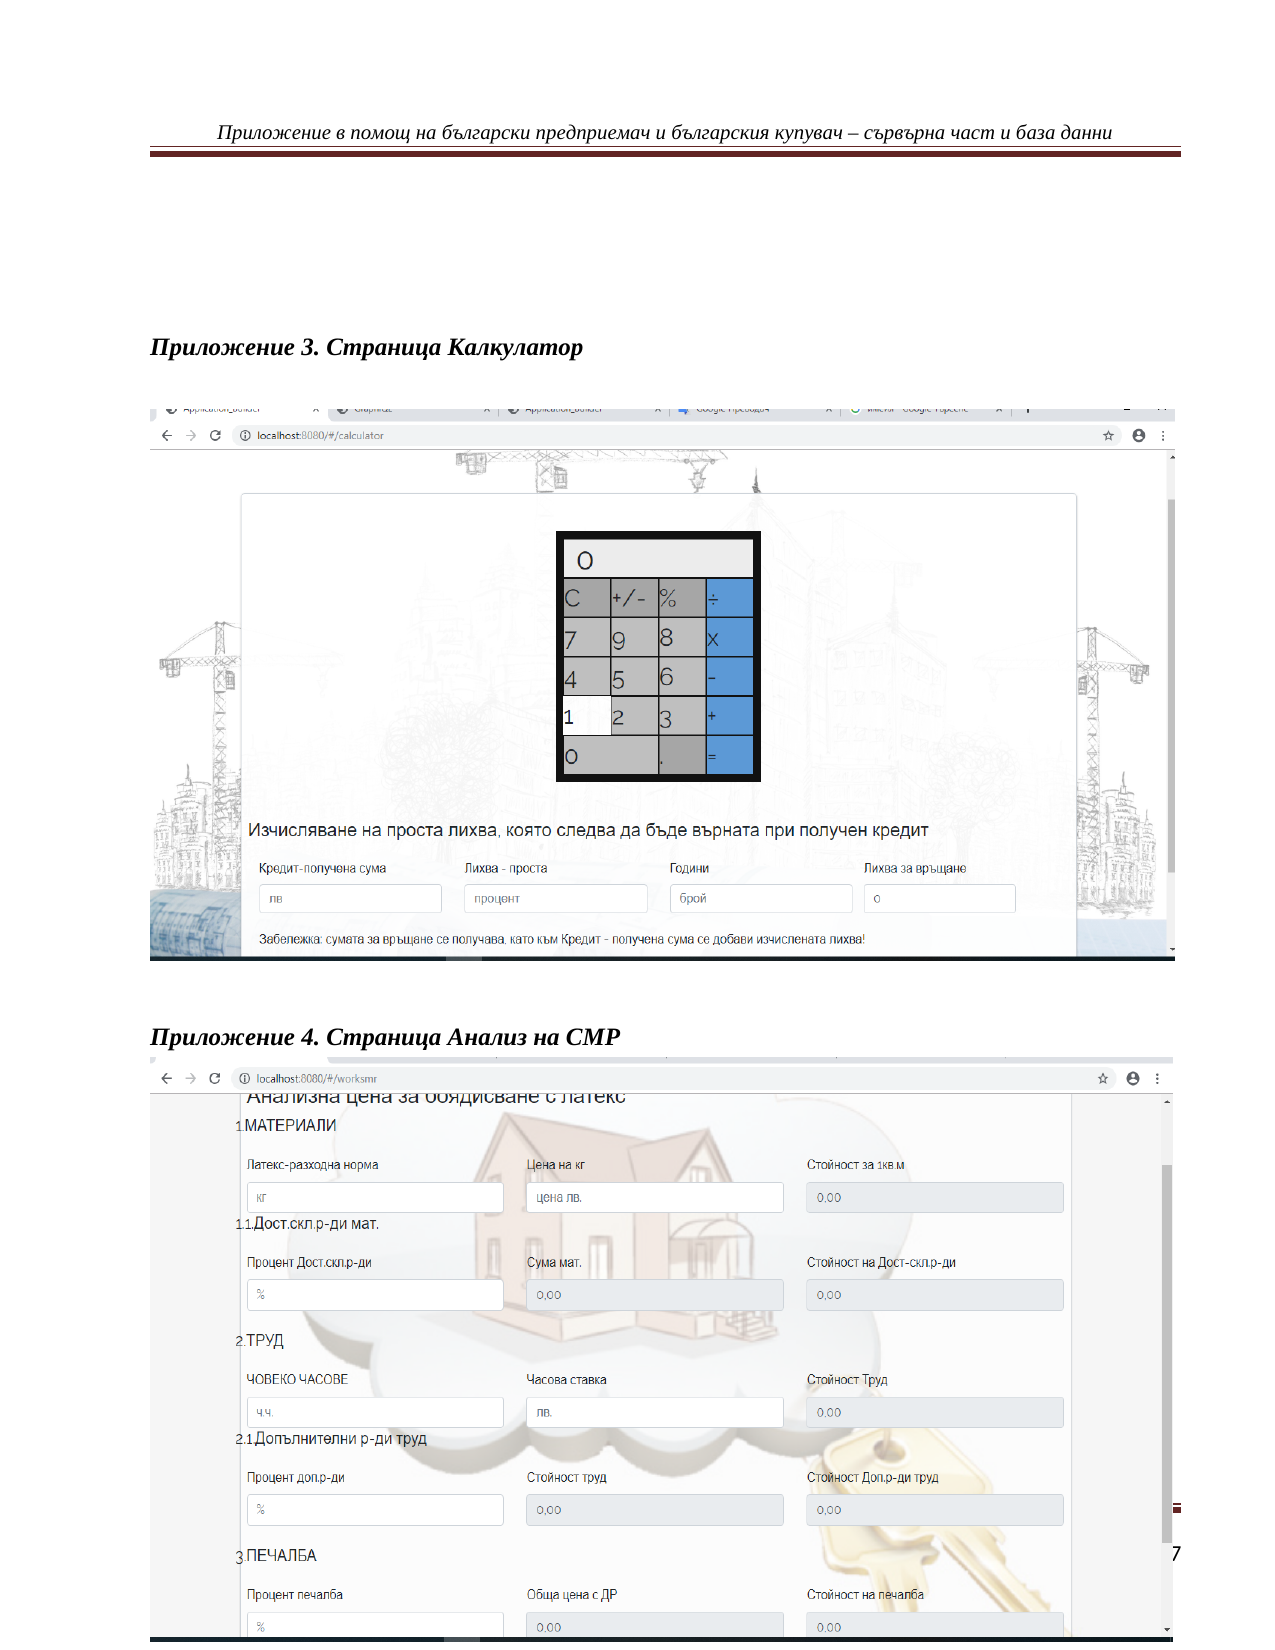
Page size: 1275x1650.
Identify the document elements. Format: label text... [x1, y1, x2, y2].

picture [150, 1057, 1167, 1642]
picture [150, 409, 1175, 961]
text Приложение 4. Страница Анализ на СМР [150, 1022, 1181, 1050]
text Приложение 3. Страница Калкулатор [150, 332, 1181, 360]
